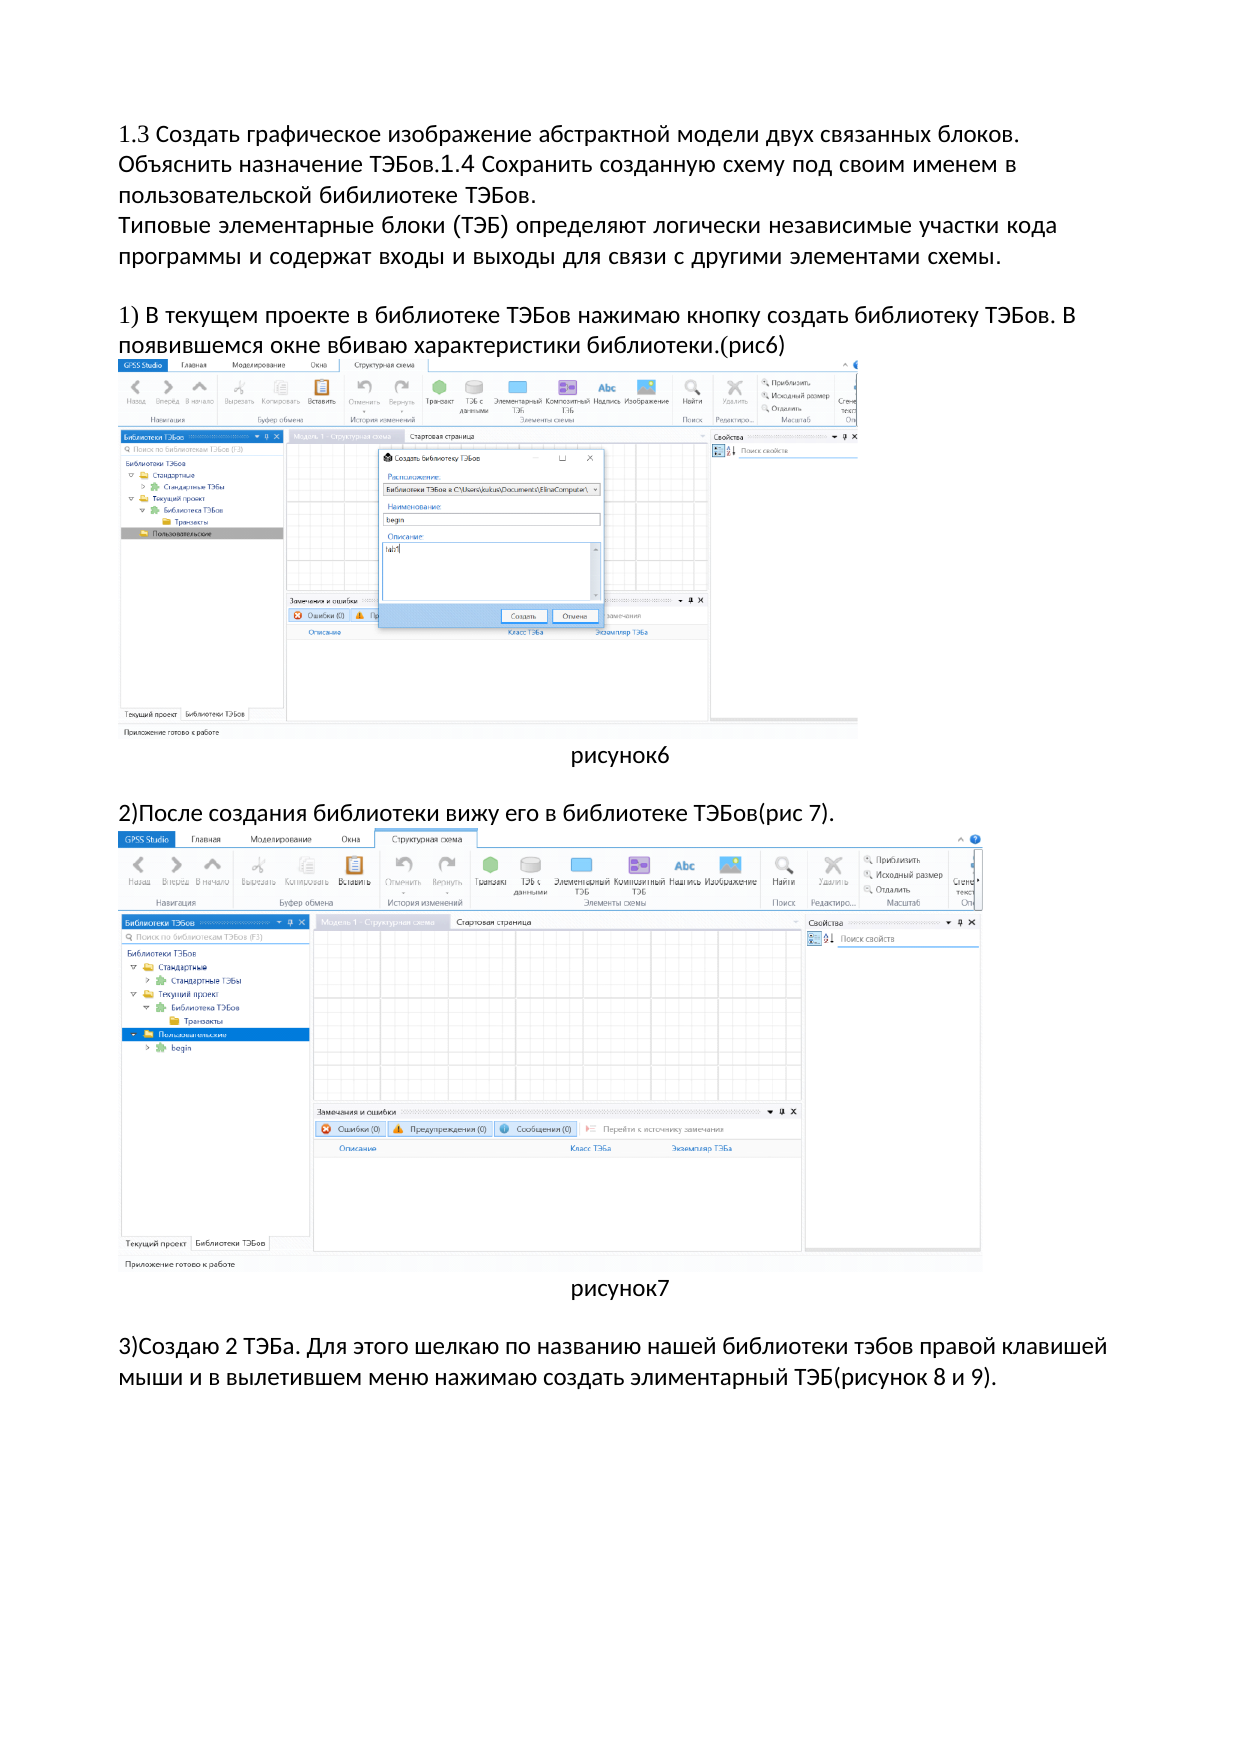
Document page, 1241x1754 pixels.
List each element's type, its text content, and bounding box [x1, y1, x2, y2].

text рисунок6 [118, 739, 1122, 769]
text 1) В текущем проекте в библиотеке ТЭБов нажимаю кнопку создать библиотеку ТЭБов. В появившемся окне вбиваю характеристики библиотеки.(рис6) [118, 299, 1122, 360]
text рисунок7 [118, 1272, 1122, 1302]
text 3)Создаю 2 ТЭБа. Для этого шелкаю по названию нашей библиотеки тэбов правой клавишей мыши и в вылетившем меню нажимаю создать элиментарный ТЭБ(рисунок 8 и 9). [118, 1330, 1122, 1391]
text 2)После создания библиотеки вижу его в библиотеке ТЭБов(рис 7). [118, 797, 1122, 828]
text 1.3 Создать графическое изображение абстрактной модели двух связанных блоков. Объяснить назначение ТЭБов.1.4 Сохранить созданную схему под своим именем в пользовательской бибилиотеке ТЭБов. [118, 118, 1122, 210]
text Типовые элементарные блоки (ТЭБ) определяют логически независимые участки кода программы и содержат входы и выходы для связи с другими элементами схемы. [118, 210, 1122, 271]
